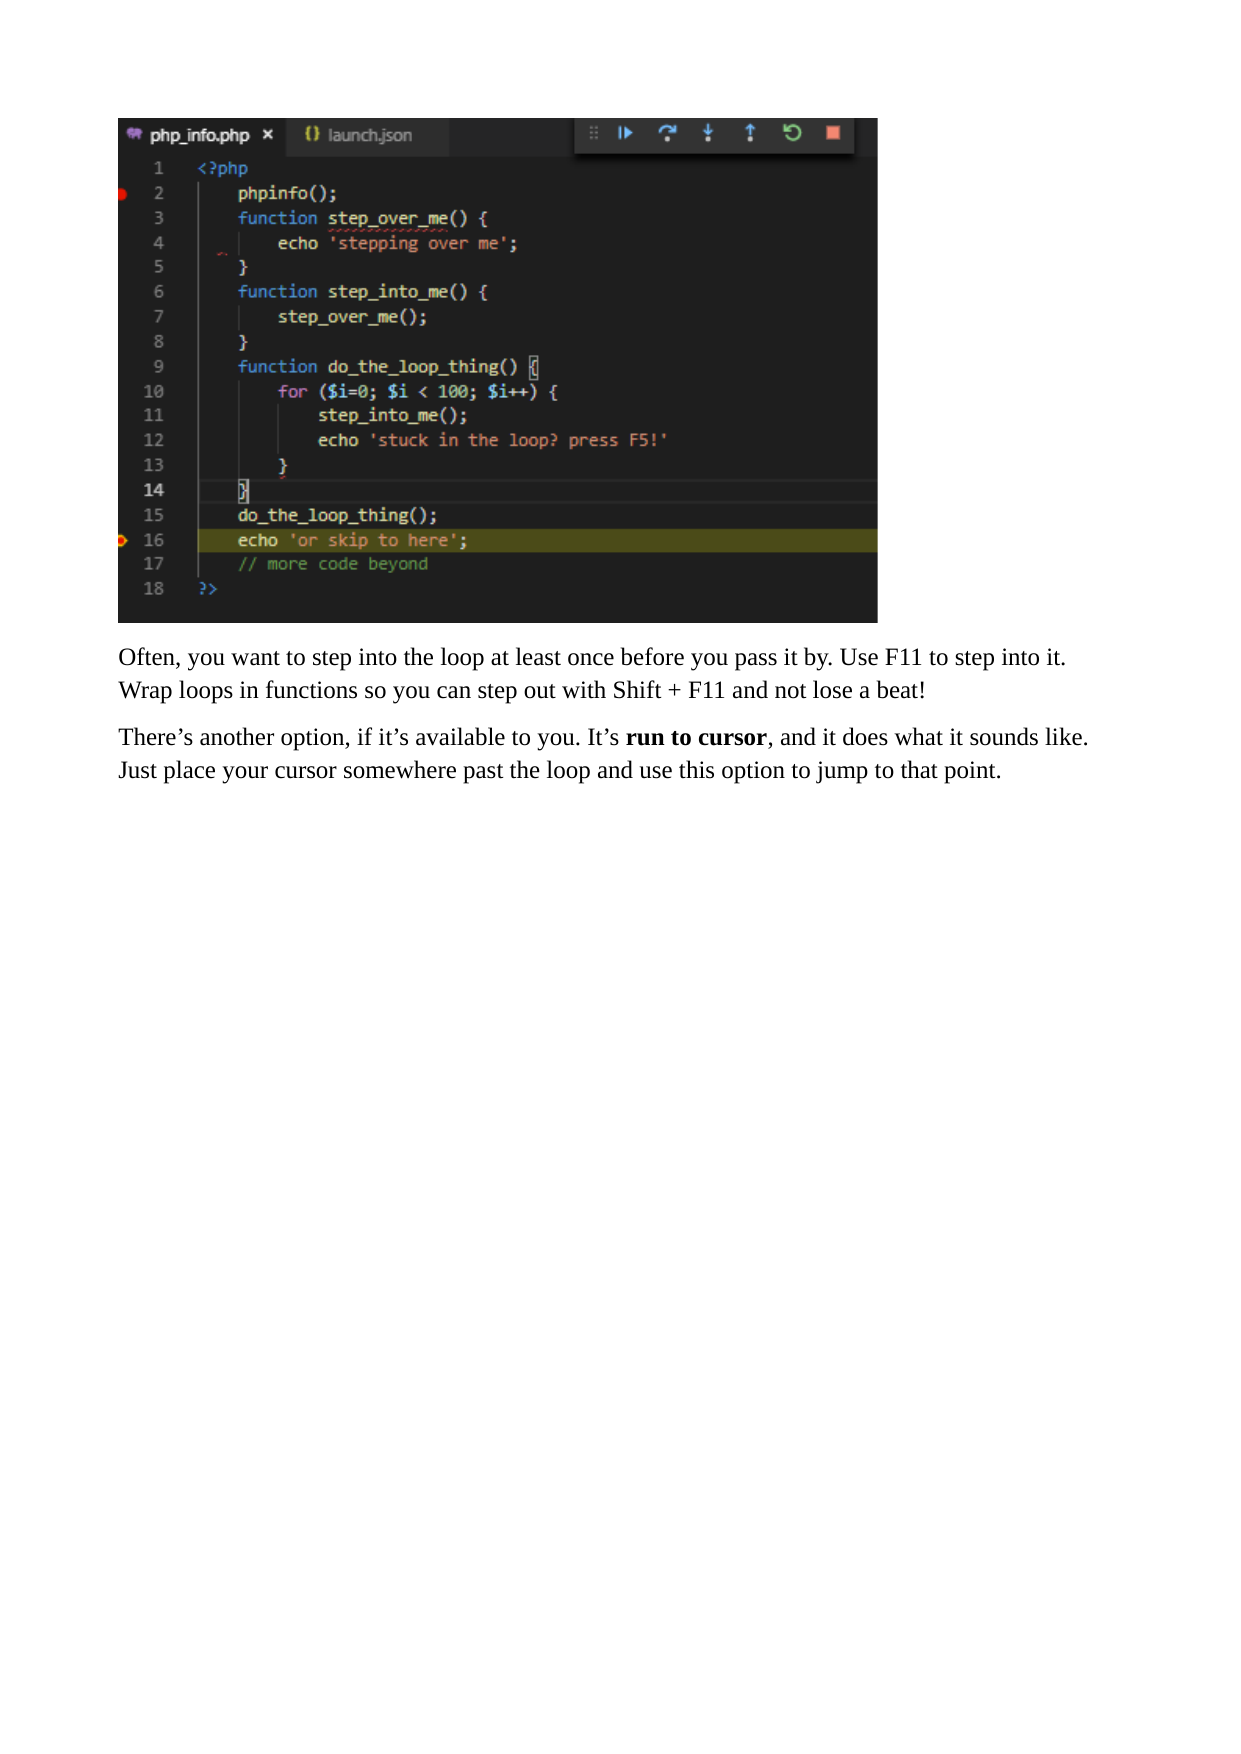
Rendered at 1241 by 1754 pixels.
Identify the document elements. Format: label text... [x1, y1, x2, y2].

text Often, you want to step into the loop at least once before you pass it by. Use F11 to step into it. Wrap loops in functions so you can step out with Shift + F11 and not lose a beat! [118, 642, 1122, 703]
picture [118, 118, 878, 623]
text There’s another option, if it’s available to you. It’s run to cursor, and it does what it sounds like. Just place your cursor somewhere past the loop and use this option to jump to that point. [118, 722, 1122, 784]
